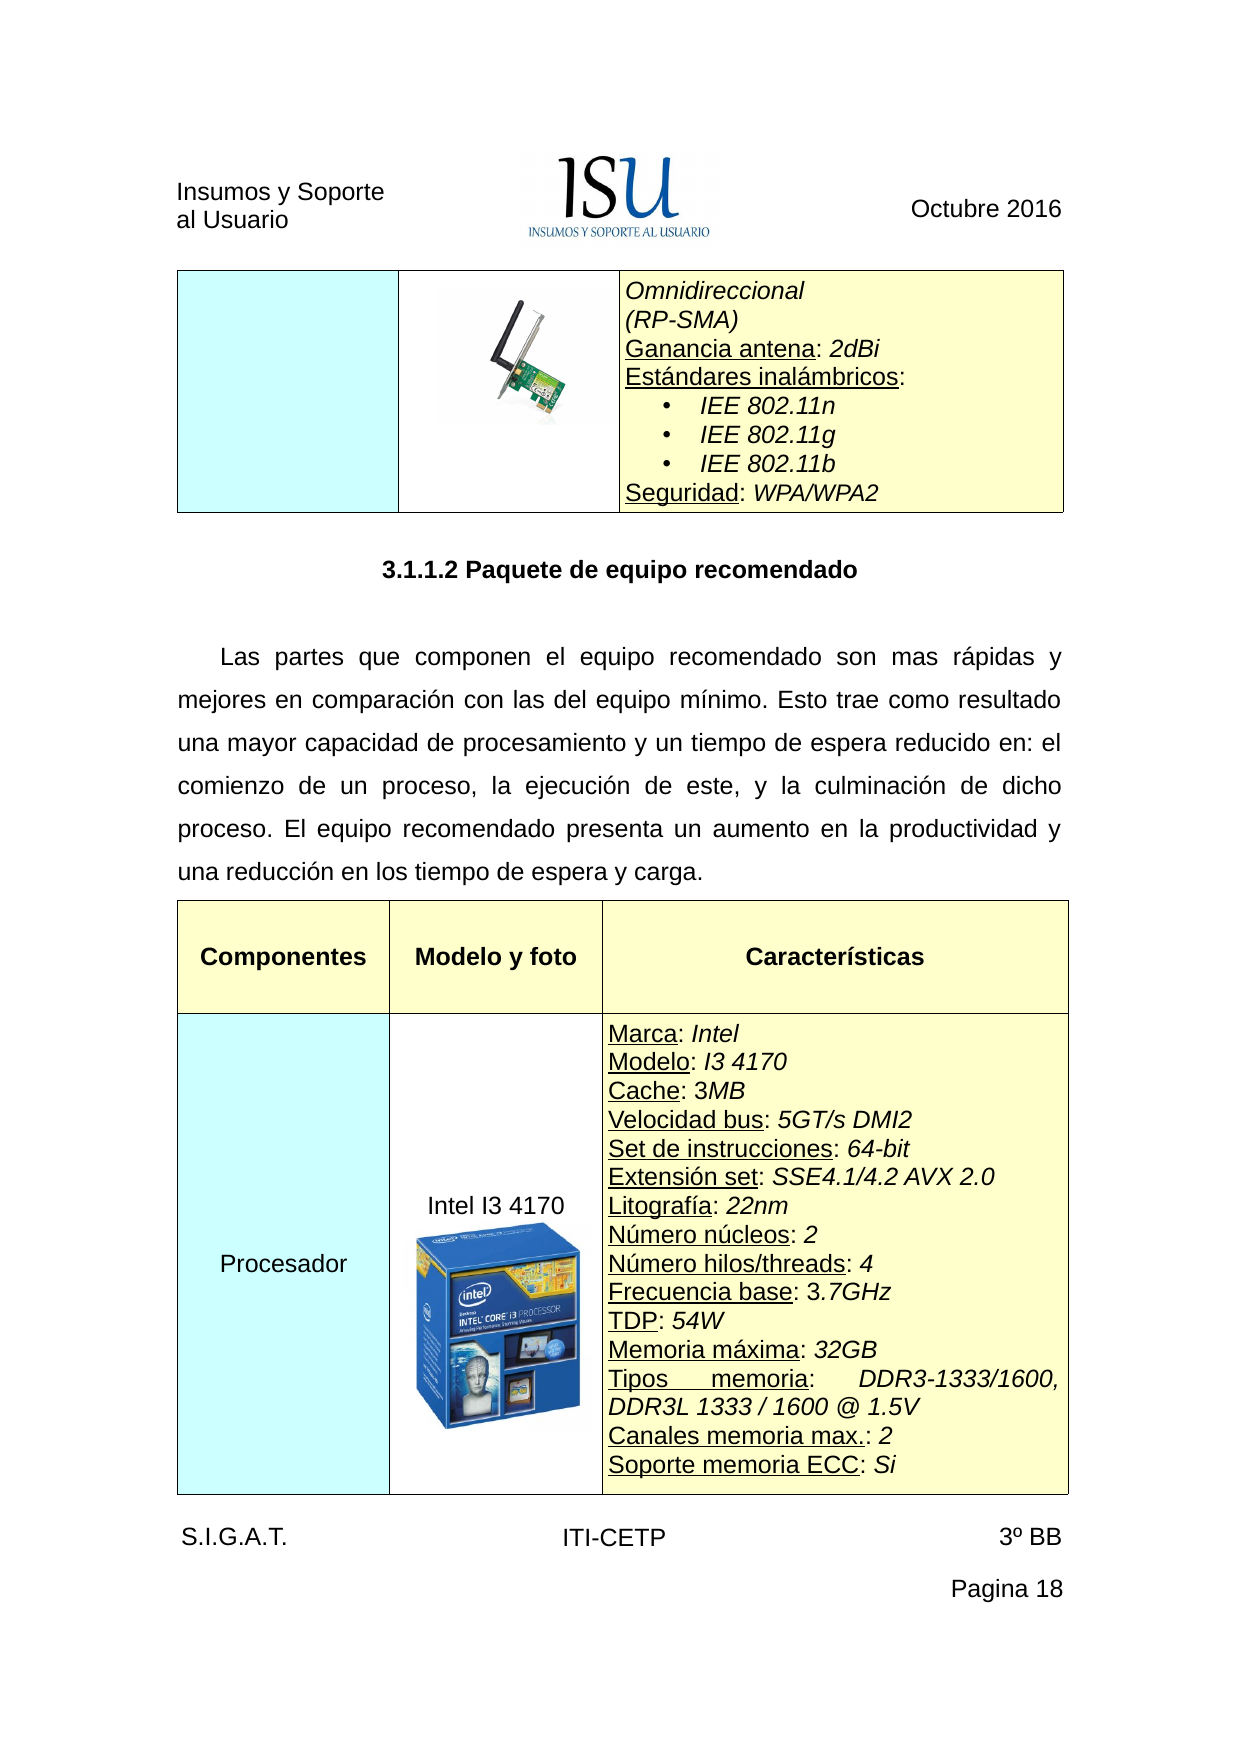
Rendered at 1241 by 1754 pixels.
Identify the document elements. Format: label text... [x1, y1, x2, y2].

picture [402, 1220, 593, 1431]
table_cell Procesador [178, 1014, 389, 1494]
text 3.1.1.2 Paquete de equipo recomendado [177, 555, 1063, 584]
table_cell Intel I3 4170 [390, 1014, 602, 1494]
table_cell Omnidireccional (RP-SMA) Ganancia antena: 2dBi Estándares inalámbricos: IEE 802.11n IEE 802.11g IEE 802.11b Seguridad: WPA/WPA2 [620, 271, 1063, 512]
table_cell Marca: Intel Modelo: I3 4170 Cache: 3MB Velocidad bus: 5GT/s DMI2 Set de instrucciones: 64-bit Extensión set: SSE4.1/4.2 AVX 2.0 Litografía: 22nm Número núcleos: 2 Número hilos/threads: 4 Frecuencia base: 3.7GHz TDP: 54W Memoria máxima: 32GB Tipos memoria: DDR3-1333/1600, DDR3L 1333 / 1600 @ 1.5V Canales memoria max.: 2 Soporte memoria ECC: Si [603, 1014, 1068, 1494]
table_header Componentes [178, 901, 389, 1013]
table_header Modelo y foto [390, 901, 602, 1013]
picture [517, 138, 723, 252]
picture [436, 288, 618, 425]
table_cell [399, 271, 619, 288]
table_cell [178, 271, 398, 512]
table_header Características [603, 901, 1068, 1013]
table_cell [399, 289, 619, 512]
text Las partes que componen el equipo recomendado son mas rápidas y mejores en comparación con las del equipo mínimo. Esto trae como resultado una mayor capacidad de procesamiento y un tiempo de espera reducido en: el comienzo de un proceso, la ejecución de este, y la culminación de dicho proceso. El equipo recomendado presenta un aumento en la productividad y una reducción en los tiempo de espera y carga. [177, 642, 1063, 886]
